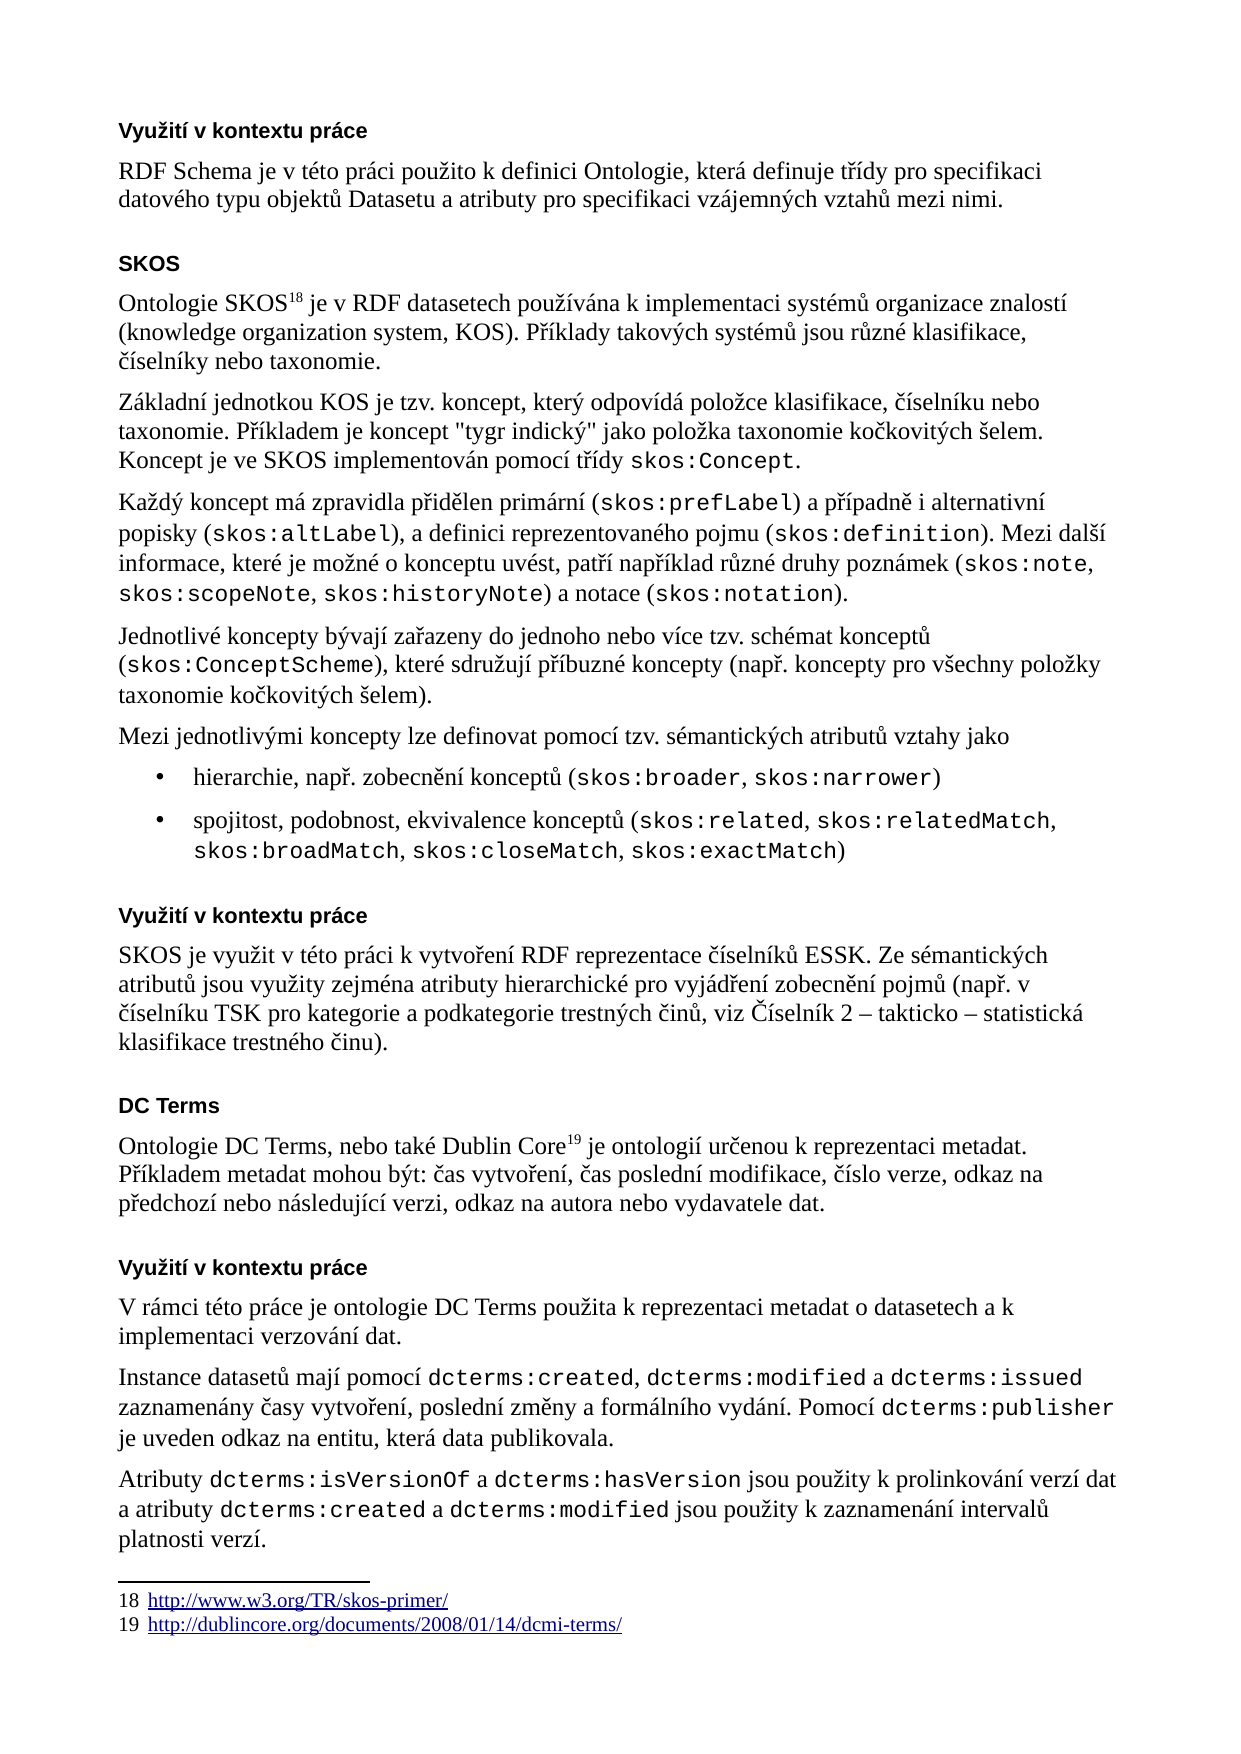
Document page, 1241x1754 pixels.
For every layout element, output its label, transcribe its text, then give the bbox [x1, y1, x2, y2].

subtitle DC Terms [118, 1093, 1122, 1118]
list spojitost, podobnost, ekvivalence konceptů (skos:related, skos:relatedMatch, skos:broadMatch, skos:closeMatch, skos:exactMatch) [156, 805, 1122, 865]
text Základní jednotkou KOS je tzv. koncept, který odpovídá položce klasifikace, číselníku nebo taxonomie. Příkladem je koncept "tygr indický" jako položka taxonomie kočkovitých šelem. Koncept je ve SKOS implementován pomocí třídy skos:Concept. [118, 387, 1122, 475]
subtitle Využití v kontextu práce [118, 903, 1122, 928]
text http://www.w3.org/TR/skos-primer/ [118, 1588, 1122, 1612]
text Každý koncept má zpravidla přidělen primární (skos:prefLabel) a případně i alternativní popisky (skos:altLabel), a definici reprezentovaného pojmu (skos:definition). Mezi další informace, které je možné o konceptu uvést, patří například různé druhy poznámek (skos:note, skos:scopeNote, skos:historyNote) a notace (skos:notation). [118, 487, 1122, 608]
text Atributy dcterms:isVersionOf a dcterms:hasVersion jsou použity k prolinkování verzí dat a atributy dcterms:created a dcterms:modified jsou použity k zaznamenání intervalů platnosti verzí. [118, 1464, 1122, 1553]
text Ontologie SKOS je v RDF datasetech používána k implementaci systémů organizace znalostí (knowledge organization system, KOS). Příklady takových systémů jsou různé klasifikace, číselníky nebo taxonomie. [118, 288, 1122, 375]
text Instance datasetů mají pomocí dcterms:created, dcterms:modified a dcterms:issued zaznamenány časy vytvoření, poslední změny a formálního vydání. Pomocí dcterms:publisher je uveden odkaz na entitu, která data publikovala. [118, 1362, 1122, 1451]
text Jednotlivé koncepty bývají zařazeny do jednoho nebo více tzv. schémat konceptů (skos:ConceptScheme), které sdružují příbuzné koncepty (např. koncepty pro všechny položky taxonomie kočkovitých šelem). [118, 621, 1122, 708]
text SKOS je využit v této práci k vytvoření RDF reprezentace číselníků ESSK. Ze sémantických atributů jsou využity zejména atributy hierarchické pro vyjádření zobecnění pojmů (např. v číselníku TSK pro kategorie a podkategorie trestných činů, viz Číselník 2 – takticko – statistická klasifikace trestného činu). [118, 941, 1122, 1056]
list hierarchie, např. zobecnění konceptů (skos:broader, skos:narrower) [156, 762, 1122, 792]
subtitle Využití v kontextu práce [118, 1254, 1122, 1280]
text http://dublincore.org/documents/2008/01/14/dcmi-terms/ [118, 1612, 1122, 1636]
text Mezi jednotlivými koncepty lze definovat pomocí tzv. sémantických atributů vztahy jako [118, 721, 1122, 750]
text RDF Schema je v této práci použito k definici Ontologie, která definuje třídy pro specifikaci datového typu objektů Datasetu a atributy pro specifikaci vzájemných vztahů mezi nimi. [118, 156, 1122, 213]
subtitle SKOS [118, 251, 1122, 276]
text V rámci této práce je ontologie DC Terms použita k reprezentaci metadat o datasetech a k implementaci verzování dat. [118, 1292, 1122, 1350]
subtitle Využití v kontextu práce [118, 118, 1122, 143]
text Ontologie DC Terms, nebo také Dublin Core je ontologií určenou k reprezentaci metadat. Příkladem metadat mohou být: čas vytvoření, čas poslední modifikace, číslo verze, odkaz na předchozí nebo následující verzi, odkaz na autora nebo vydavatele dat. [118, 1131, 1122, 1217]
